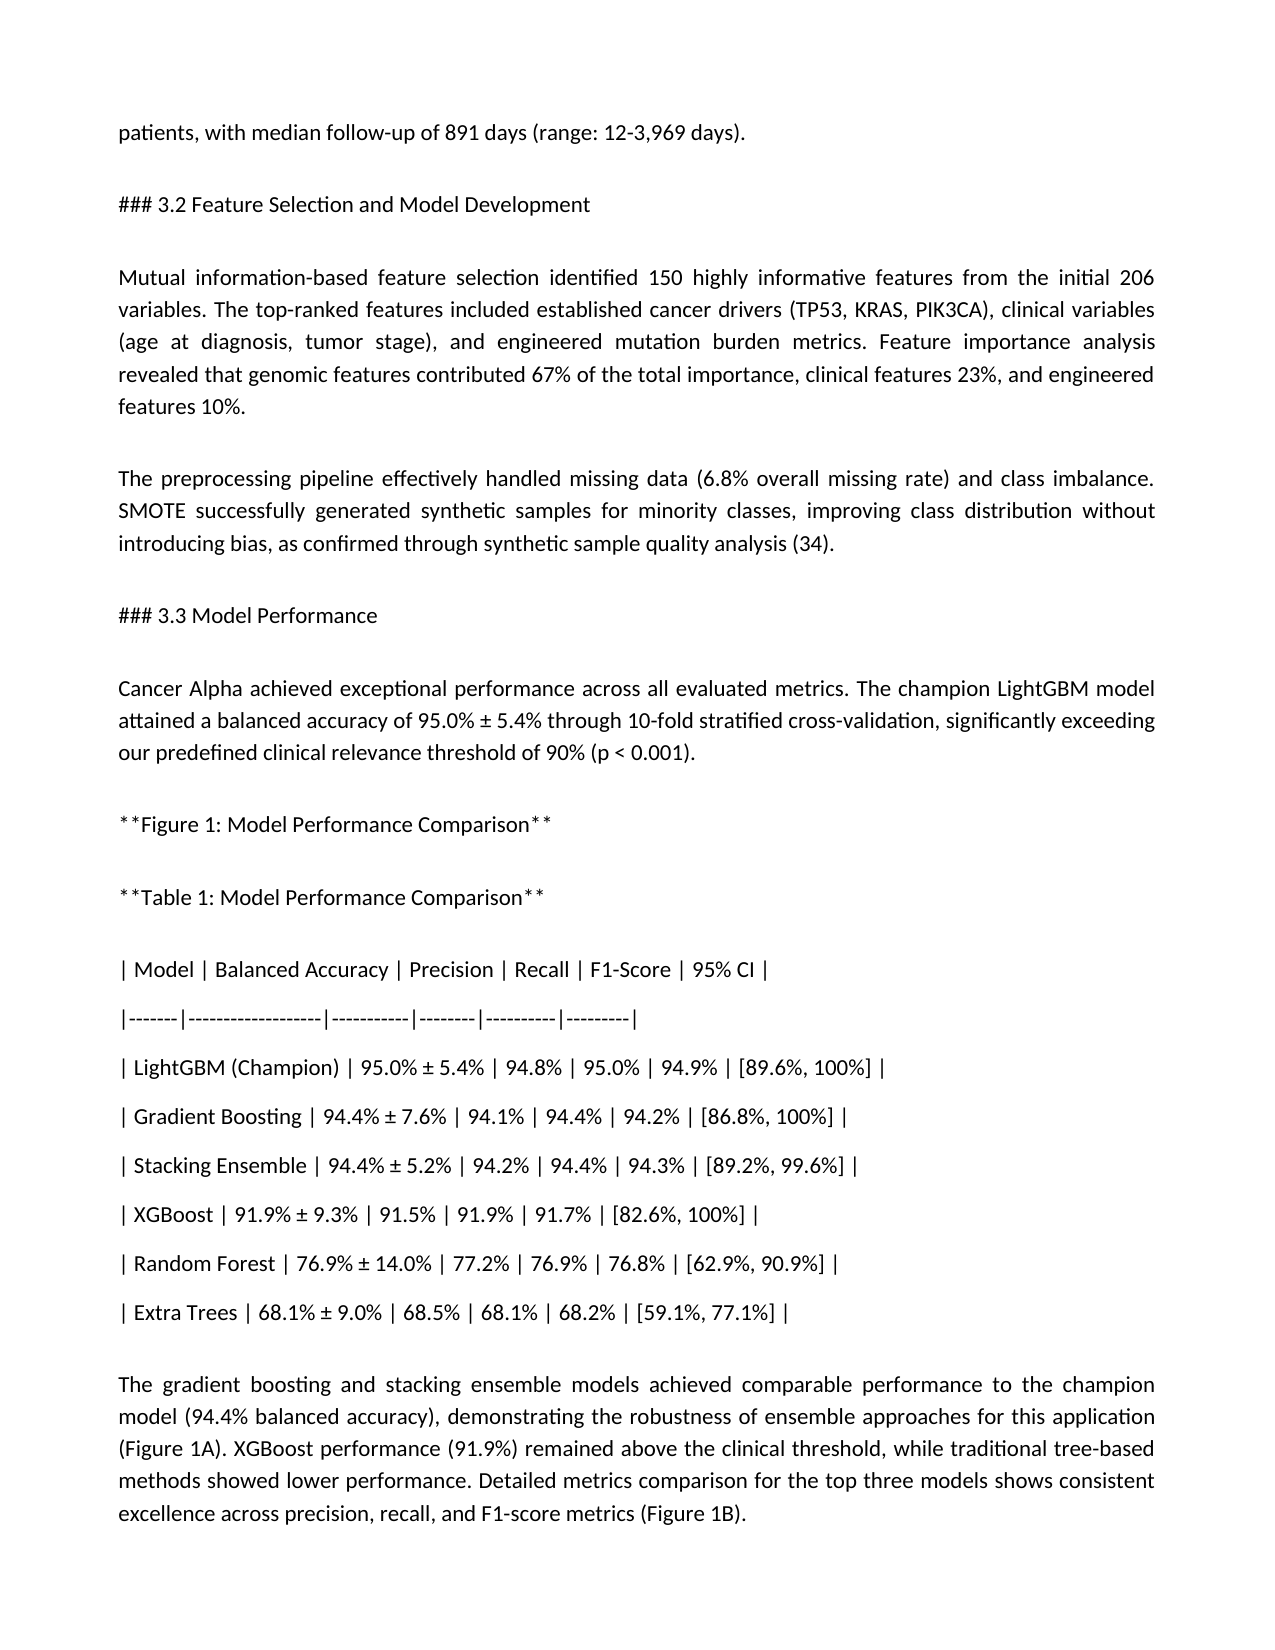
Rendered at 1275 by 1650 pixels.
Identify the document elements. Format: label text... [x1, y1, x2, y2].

text | Stacking Ensemble | 94.4% ± 5.2% | 94.2% | 94.4% | 94.3% | [89.2%, 99.6%] | [118, 1151, 1157, 1179]
text | Model | Balanced Accuracy | Precision | Recall | F1-Score | 95% CI | [118, 956, 1157, 984]
text patients, with median follow-up of 891 days (range: 12-3,969 days). [118, 118, 1157, 146]
text ### 3.3 Model Performance [118, 601, 1157, 629]
text | Extra Trees | 68.1% ± 9.0% | 68.5% | 68.1% | 68.2% | [59.1%, 77.1%] | [118, 1298, 1157, 1326]
text Cancer Alpha achieved exceptional performance across all evaluated metrics. The champion LightGBM model attained a balanced accuracy of 95.0% ± 5.4% through 10-fold stratified cross-validation, significantly exceeding our predefined clinical relevance threshold of 90% (p < 0.001). [118, 674, 1157, 766]
text The preprocessing pipeline effectively handled missing data (6.8% overall missing rate) and class imbalance. SMOTE successfully generated synthetic samples for minority classes, improving class distribution without introducing bias, as confirmed through synthetic sample quality analysis (34). [118, 464, 1157, 557]
text Mutual information-based feature selection identified 150 highly informative features from the initial 206 variables. The top-ranked features included established cancer drivers (TP53, KRAS, PIK3CA), clinical variables (age at diagnosis, tumor stage), and engineered mutation burden metrics. Feature importance analysis revealed that genomic features contributed 67% of the total importance, clinical features 23%, and engineered features 10%. [118, 263, 1157, 420]
text The gradient boosting and stacking ensemble models achieved comparable performance to the champion model (94.4% balanced accuracy), demonstrating the robustness of ensemble approaches for this application (Figure 1A). XGBoost performance (91.9%) remained above the clinical threshold, while traditional tree-based methods showed lower performance. Detailed metrics comparison for the top three models shows consistent excellence across precision, recall, and F1-score metrics (Figure 1B). [118, 1370, 1157, 1527]
text | XGBoost | 91.9% ± 9.3% | 91.5% | 91.9% | 91.7% | [82.6%, 100%] | [118, 1200, 1157, 1228]
text | LightGBM (Champion) | 95.0% ± 5.4% | 94.8% | 95.0% | 94.9% | [89.6%, 100%] | [118, 1053, 1157, 1081]
text **Table 1: Model Performance Comparison** [118, 883, 1157, 911]
text **Figure 1: Model Performance Comparison** [118, 811, 1157, 839]
text | Random Forest | 76.9% ± 14.0% | 77.2% | 76.9% | 76.8% | [62.9%, 90.9%] | [118, 1249, 1157, 1277]
text |-------|-------------------|-----------|--------|----------|---------| [118, 1004, 1157, 1032]
text | Gradient Boosting | 94.4% ± 7.6% | 94.1% | 94.4% | 94.2% | [86.8%, 100%] | [118, 1102, 1157, 1130]
text ### 3.2 Feature Selection and Model Development [118, 191, 1157, 219]
